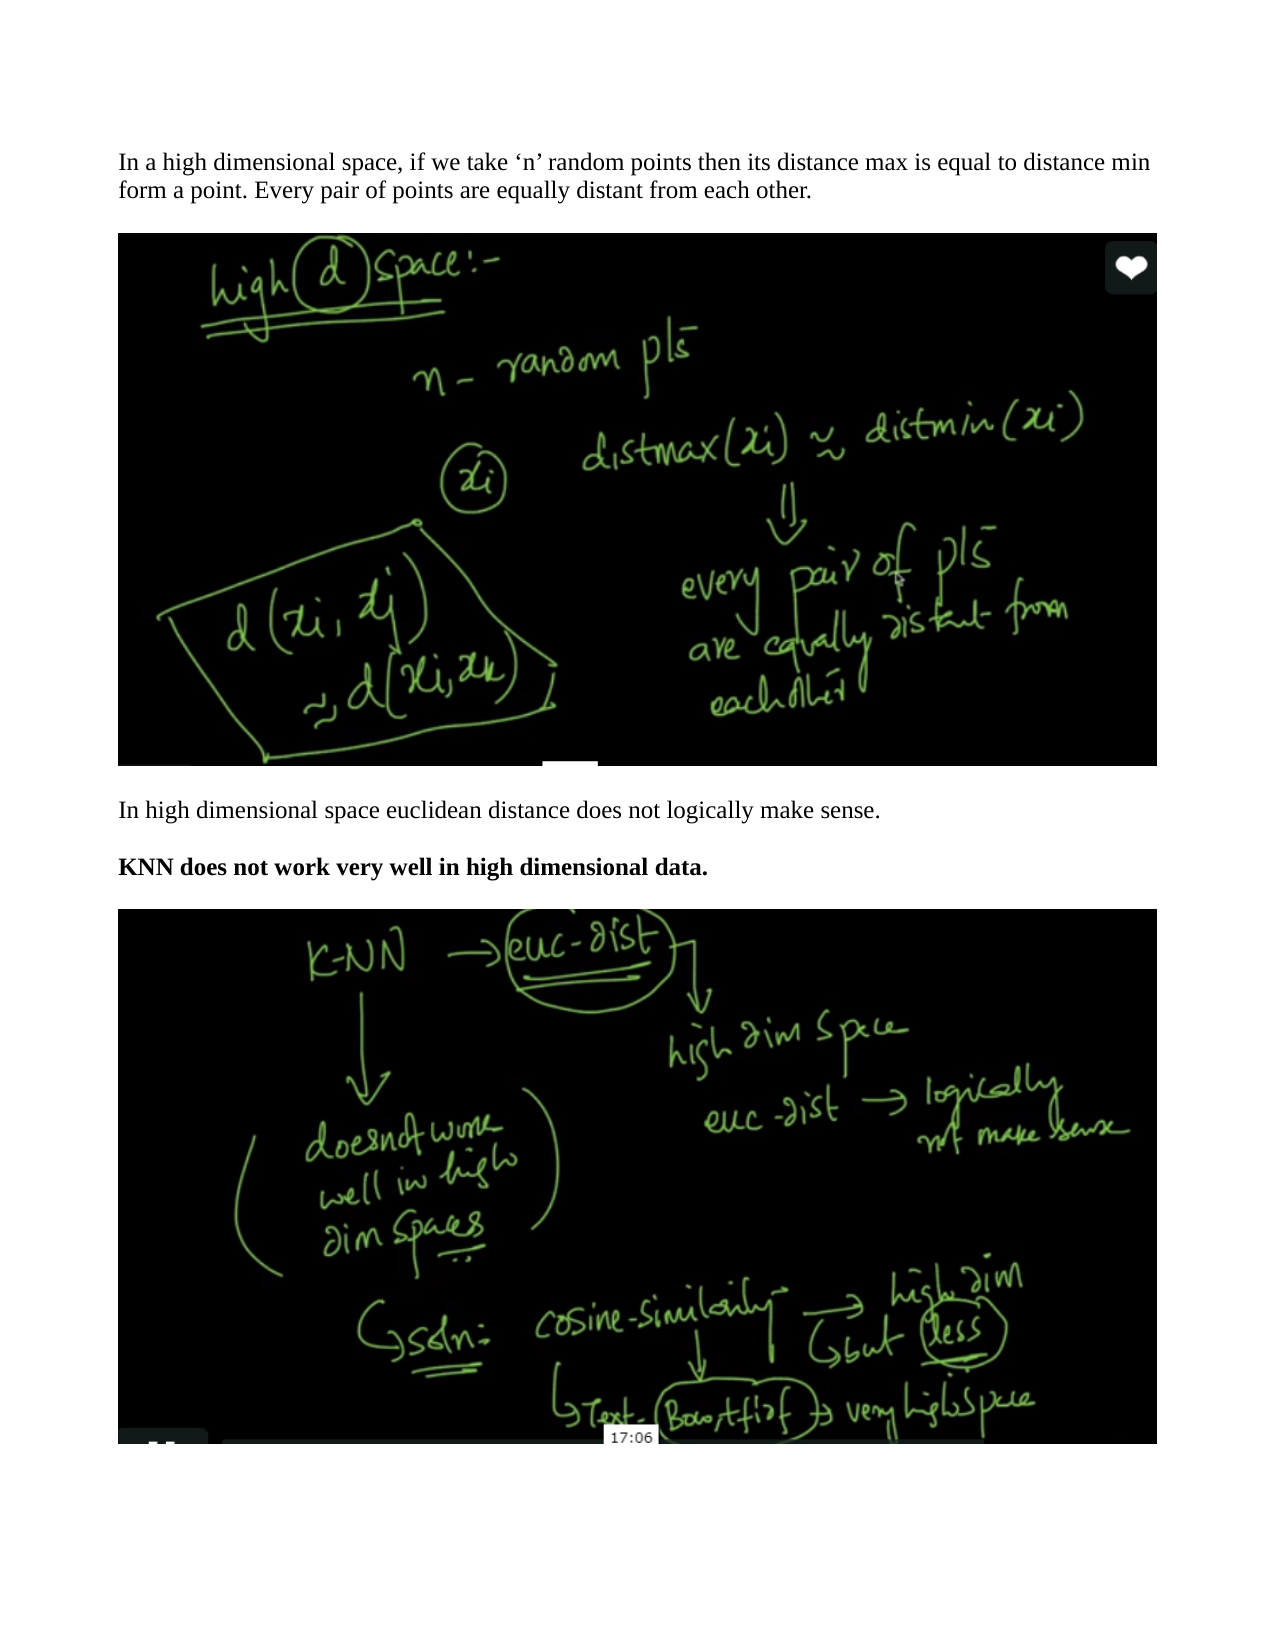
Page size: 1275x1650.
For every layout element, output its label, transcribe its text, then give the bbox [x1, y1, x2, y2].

picture [118, 233, 1157, 766]
text In a high dimensional space, if we take ‘n’ random points then its distance max is equal to distance min form a point. Every pair of points are equally distant from each other. [118, 147, 1157, 204]
text KNN does not work very well in high dimensional data. [118, 852, 1157, 881]
text In high dimensional space euclidean distance does not logically make sense. [118, 795, 1157, 823]
picture [118, 909, 1157, 1444]
